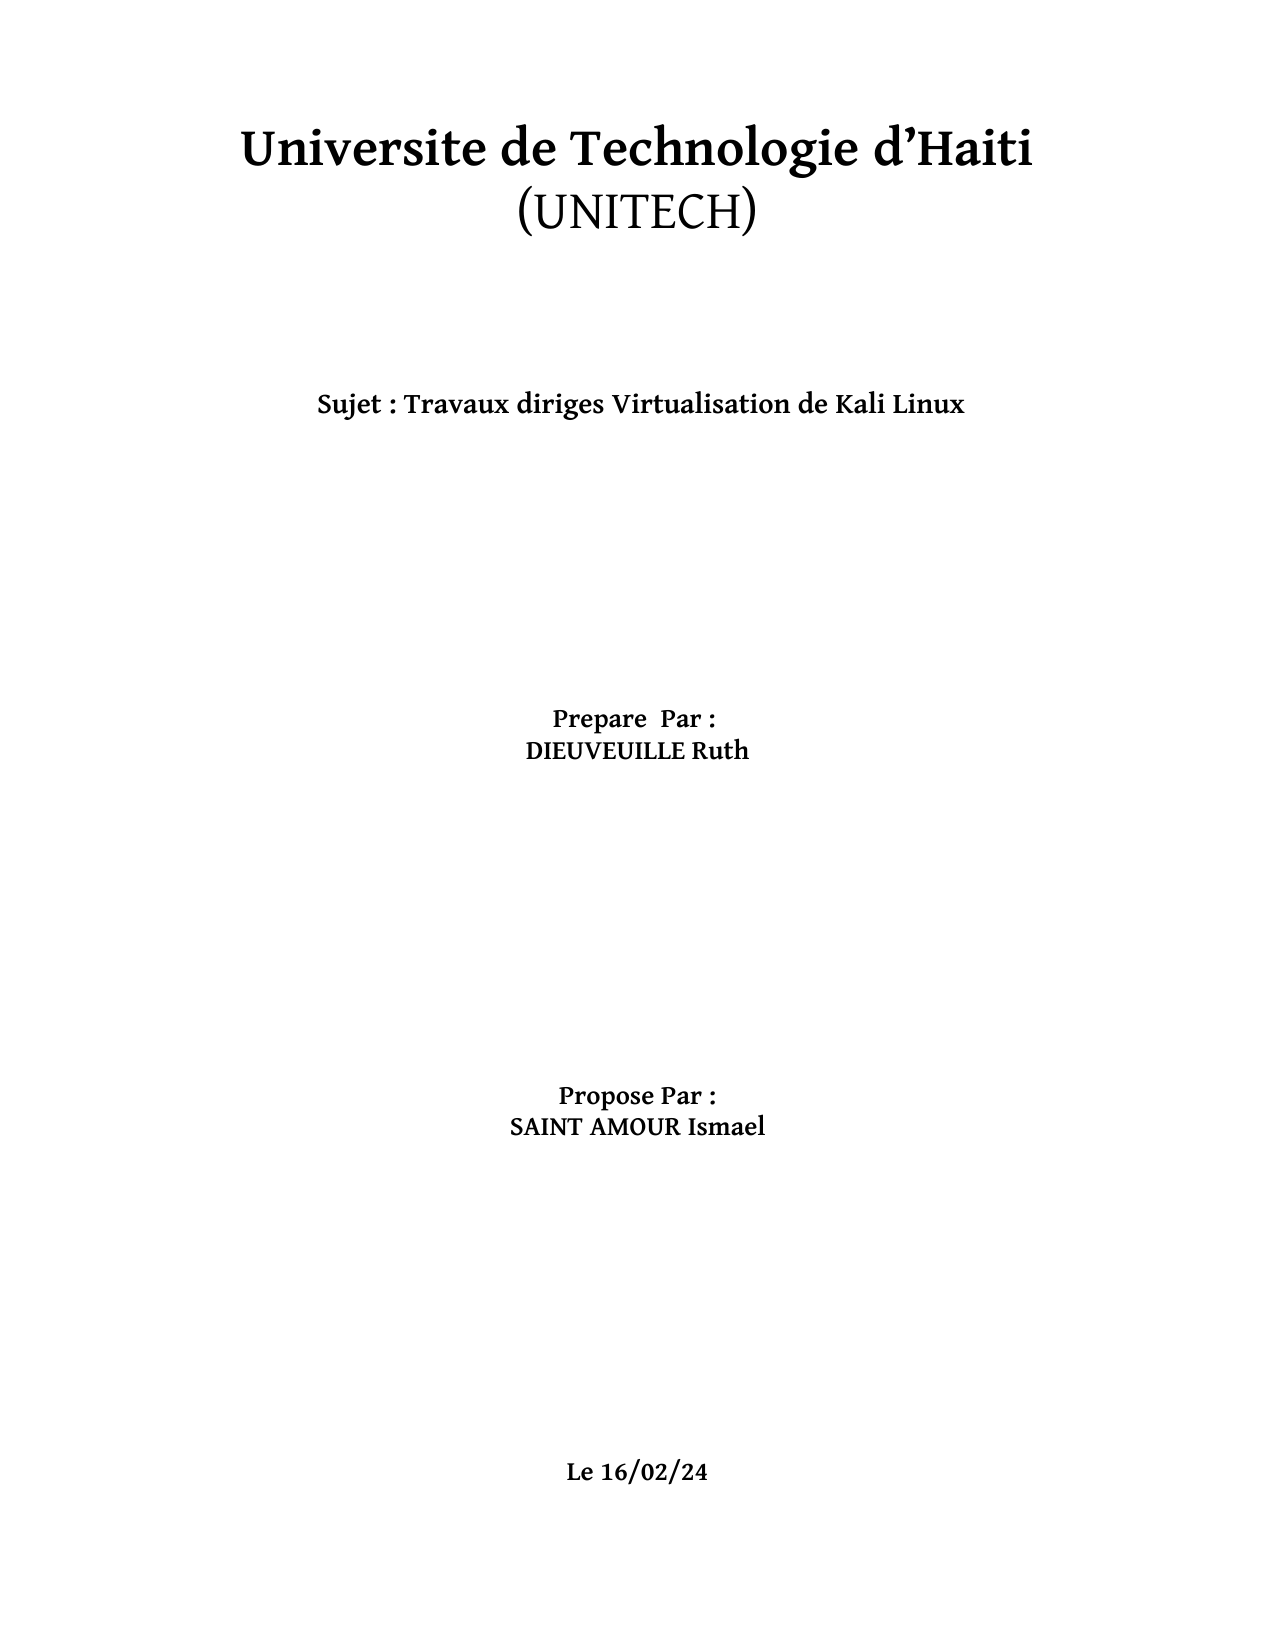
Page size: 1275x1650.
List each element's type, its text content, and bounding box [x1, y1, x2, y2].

text Sujet : Travaux diriges Virtualisation de Kali Linux [118, 388, 1157, 422]
text Propose Par : [118, 1081, 1157, 1112]
text DIEUVEUILLE Ruth [118, 736, 1157, 767]
text (UNITECH) [118, 181, 1157, 243]
text Prepare Par : [118, 704, 1157, 736]
text Le 16/02/24 [118, 1457, 1157, 1488]
text Universite de Technologie d’Haiti [118, 118, 1157, 181]
text SAINT AMOUR Ismael [118, 1112, 1157, 1143]
